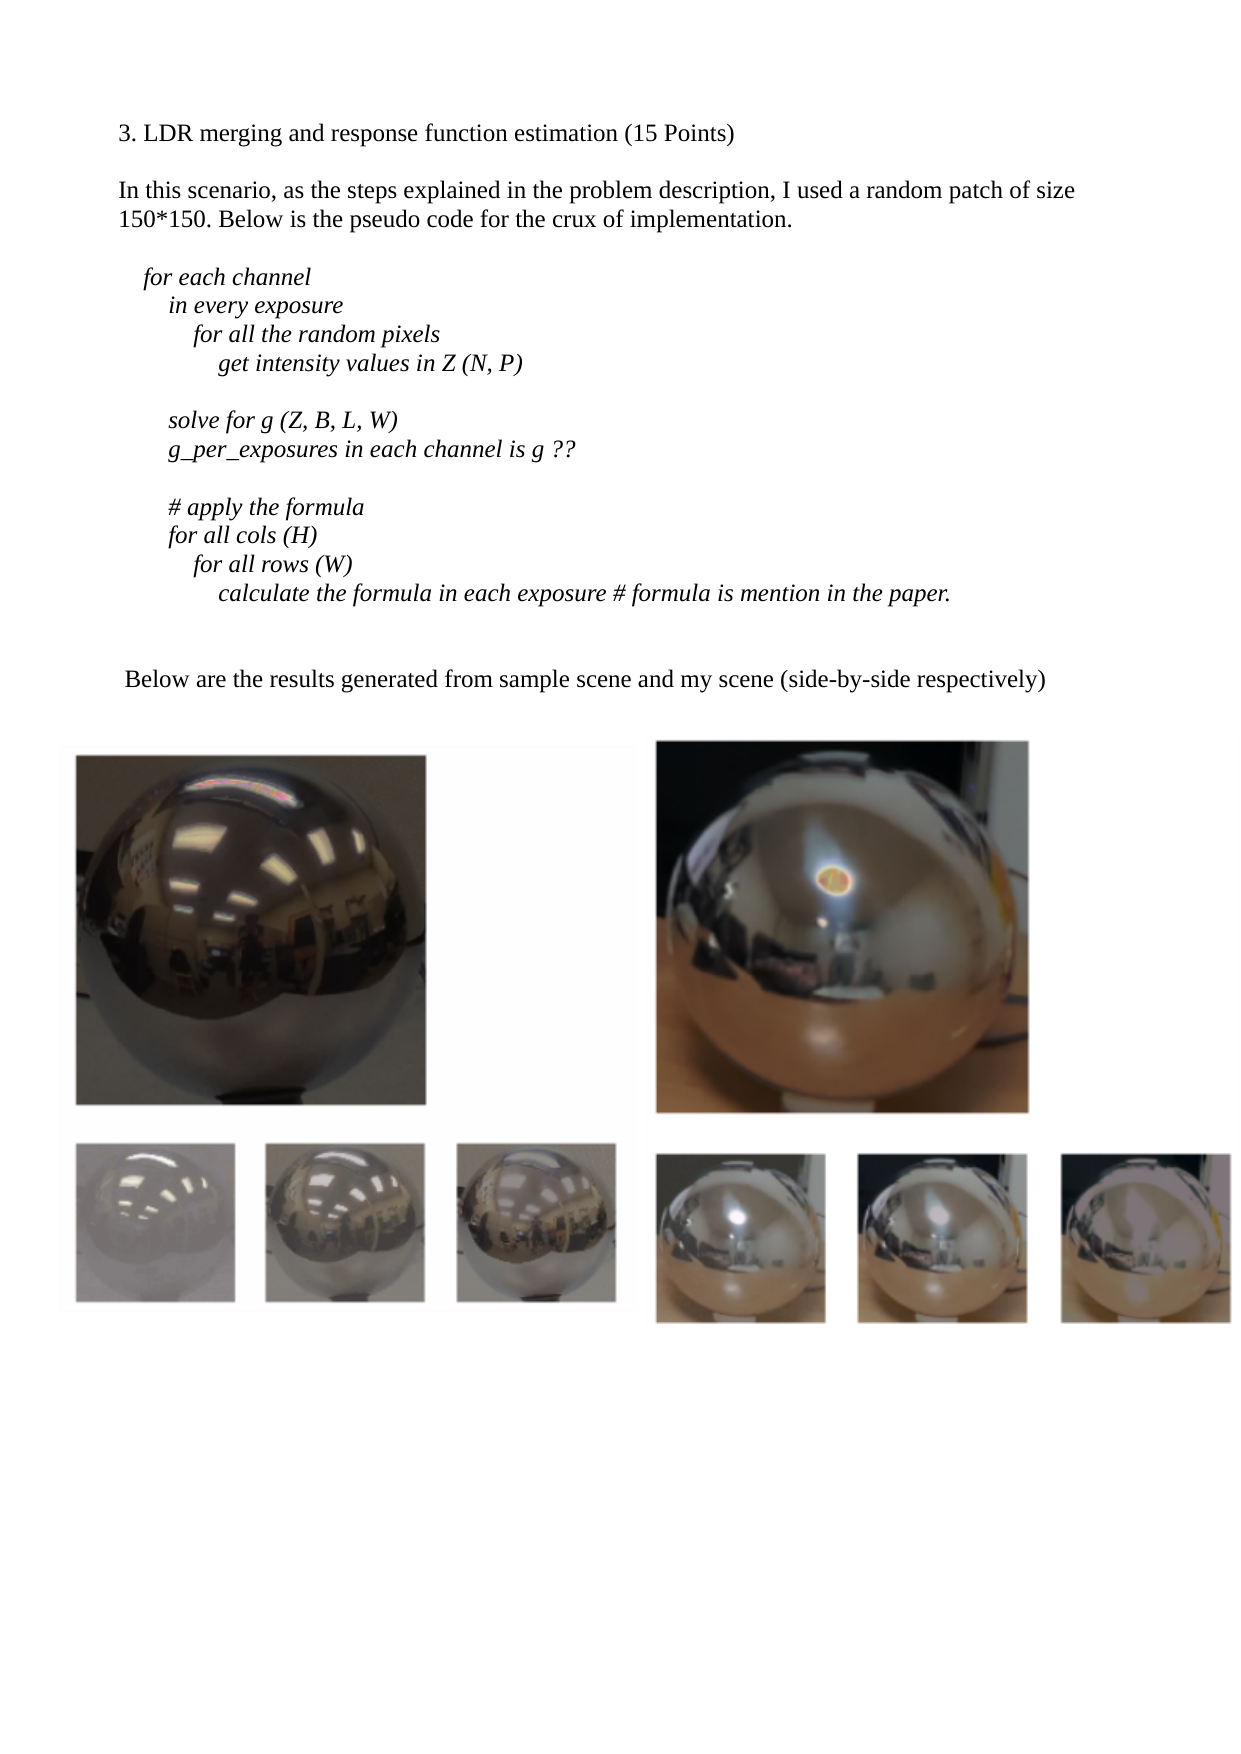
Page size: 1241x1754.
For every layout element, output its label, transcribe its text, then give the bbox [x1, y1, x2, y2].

text in every exposure [118, 291, 1122, 319]
text get intensity values in Z (N, P) [118, 348, 1122, 377]
text g_per_exposures in each channel is g ?? [118, 434, 1122, 463]
text 3. LDR merging and response function estimation (15 Points) [118, 118, 1122, 147]
text In this scenario, as the steps explained in the problem description, I used a random patch of size 150*150. Below is the pseudo code for the crux of implementation. [118, 176, 1122, 233]
text Below are the results generated from sample scene and my scene (side-by-side respectively) [118, 664, 1122, 693]
text for each channel [118, 262, 1122, 291]
text calculate the formula in each exposure # formula is mention in the paper. [118, 578, 1122, 607]
text # apply the formula [118, 492, 1122, 521]
text solve for g (Z, B, L, W) [118, 406, 1122, 434]
text for all cols (H) [118, 521, 1122, 549]
text for all the random pixels [118, 319, 1122, 348]
text for all rows (W) [118, 549, 1122, 578]
picture [646, 731, 1241, 1335]
picture [59, 746, 636, 1312]
